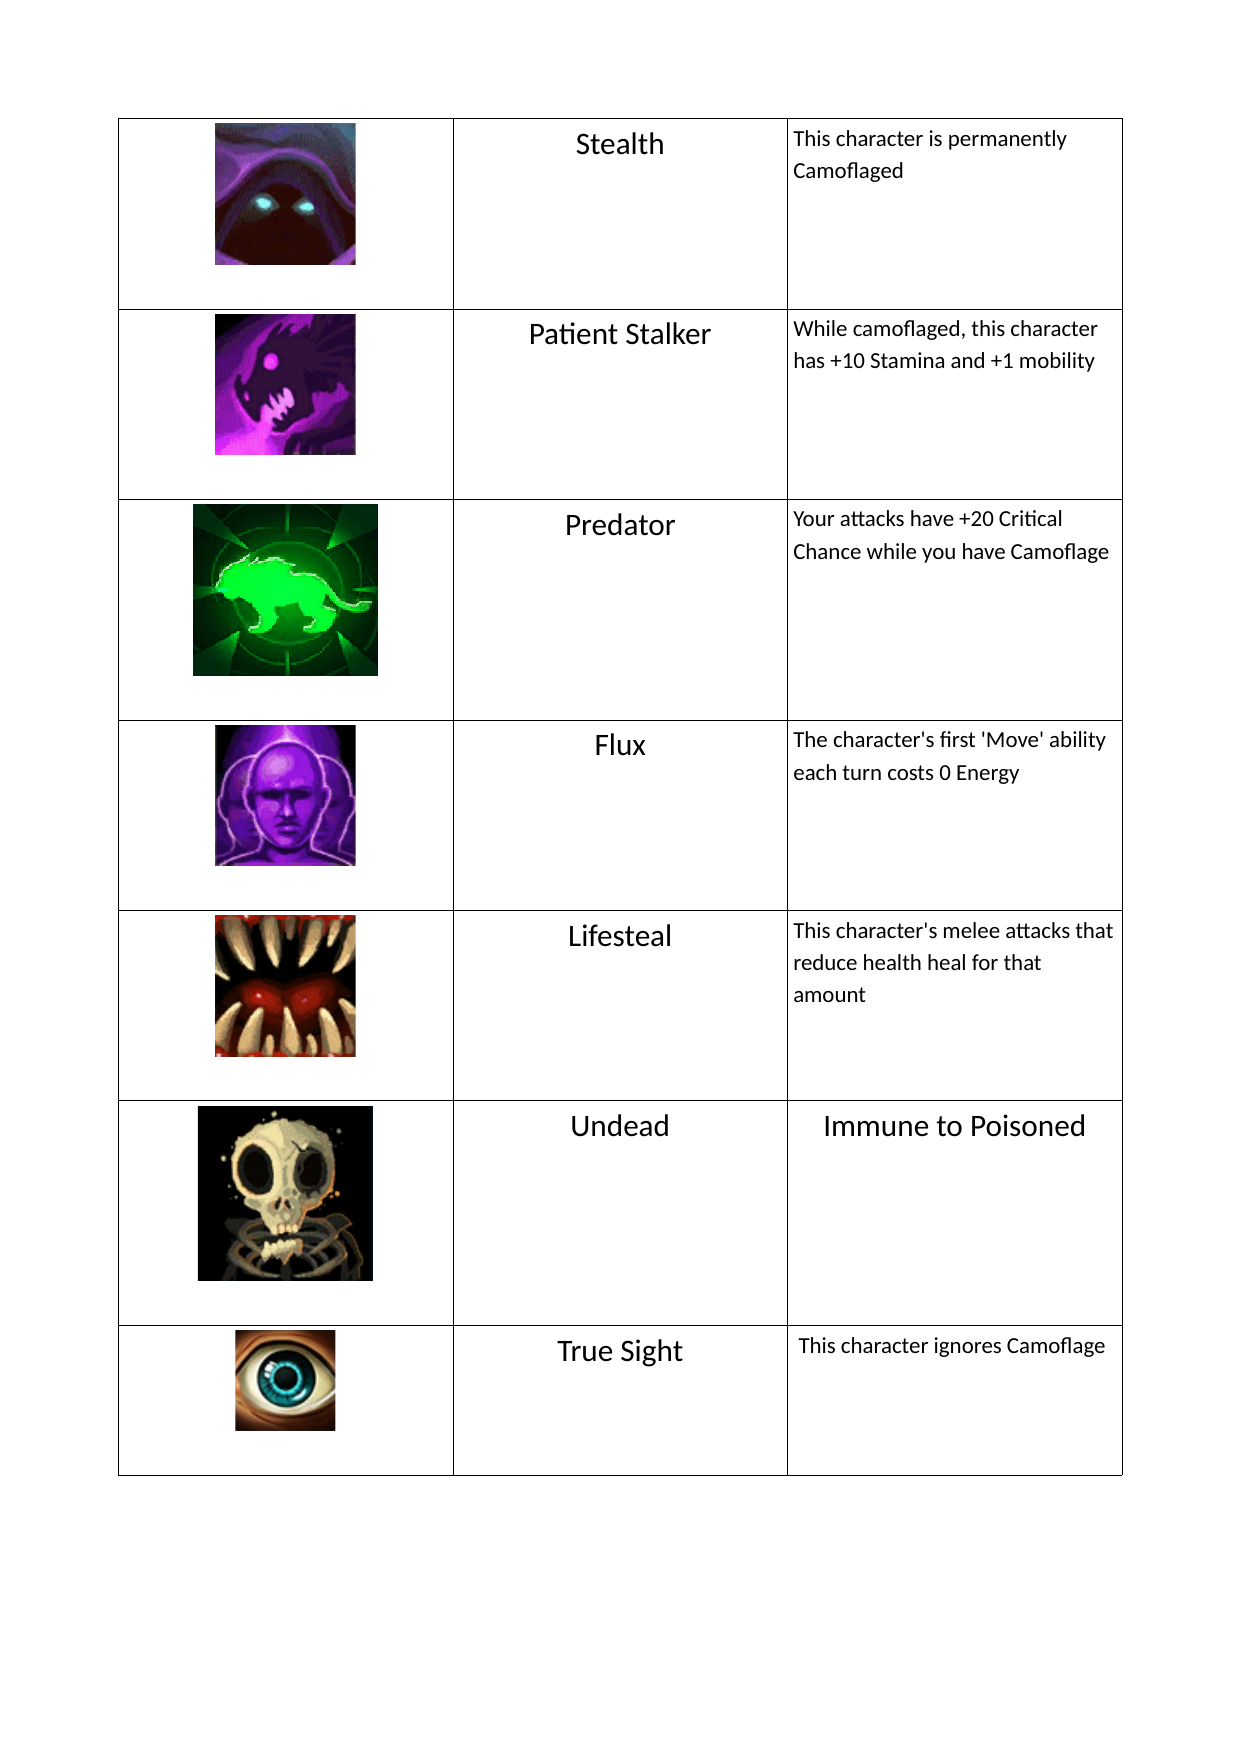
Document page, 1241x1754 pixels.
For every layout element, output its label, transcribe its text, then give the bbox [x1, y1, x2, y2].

table_cell [119, 265, 453, 308]
table_cell [119, 119, 453, 264]
table_cell [119, 911, 453, 1100]
picture [235, 1330, 336, 1431]
table_cell Predator [454, 500, 787, 719]
table_cell This character is permanently Camoflaged [788, 119, 1122, 308]
table_cell Patient Stalker [454, 310, 787, 499]
table_cell Your attacks have +20 Critical Chance while you have Camoflage [788, 500, 1122, 719]
table_cell Undead [454, 1101, 787, 1325]
picture [215, 314, 356, 455]
table_cell While camoflaged, this character has +10 Stamina and +1 mobility [788, 310, 1122, 499]
table_cell This character ignores Camoflage [788, 1326, 1122, 1474]
table_cell Lifesteal [454, 911, 787, 1100]
table_cell [119, 500, 453, 504]
table_cell Flux [454, 721, 787, 910]
picture [215, 915, 356, 1057]
picture [197, 1106, 373, 1281]
table_cell Stealth [454, 119, 787, 308]
table_cell True Sight [454, 1326, 787, 1474]
table_cell [119, 1326, 453, 1474]
table_cell [119, 505, 453, 719]
table_cell [119, 310, 453, 499]
table_cell The character's first 'Move' ability each turn costs 0 Energy [788, 721, 1122, 910]
table_cell Immune to Poisoned [788, 1101, 1122, 1325]
picture [215, 123, 356, 265]
picture [193, 504, 378, 676]
picture [215, 725, 356, 866]
table_cell This character's melee attacks that reduce health heal for that amount [788, 911, 1122, 1100]
table_cell [119, 721, 453, 910]
table_cell [119, 1101, 453, 1325]
